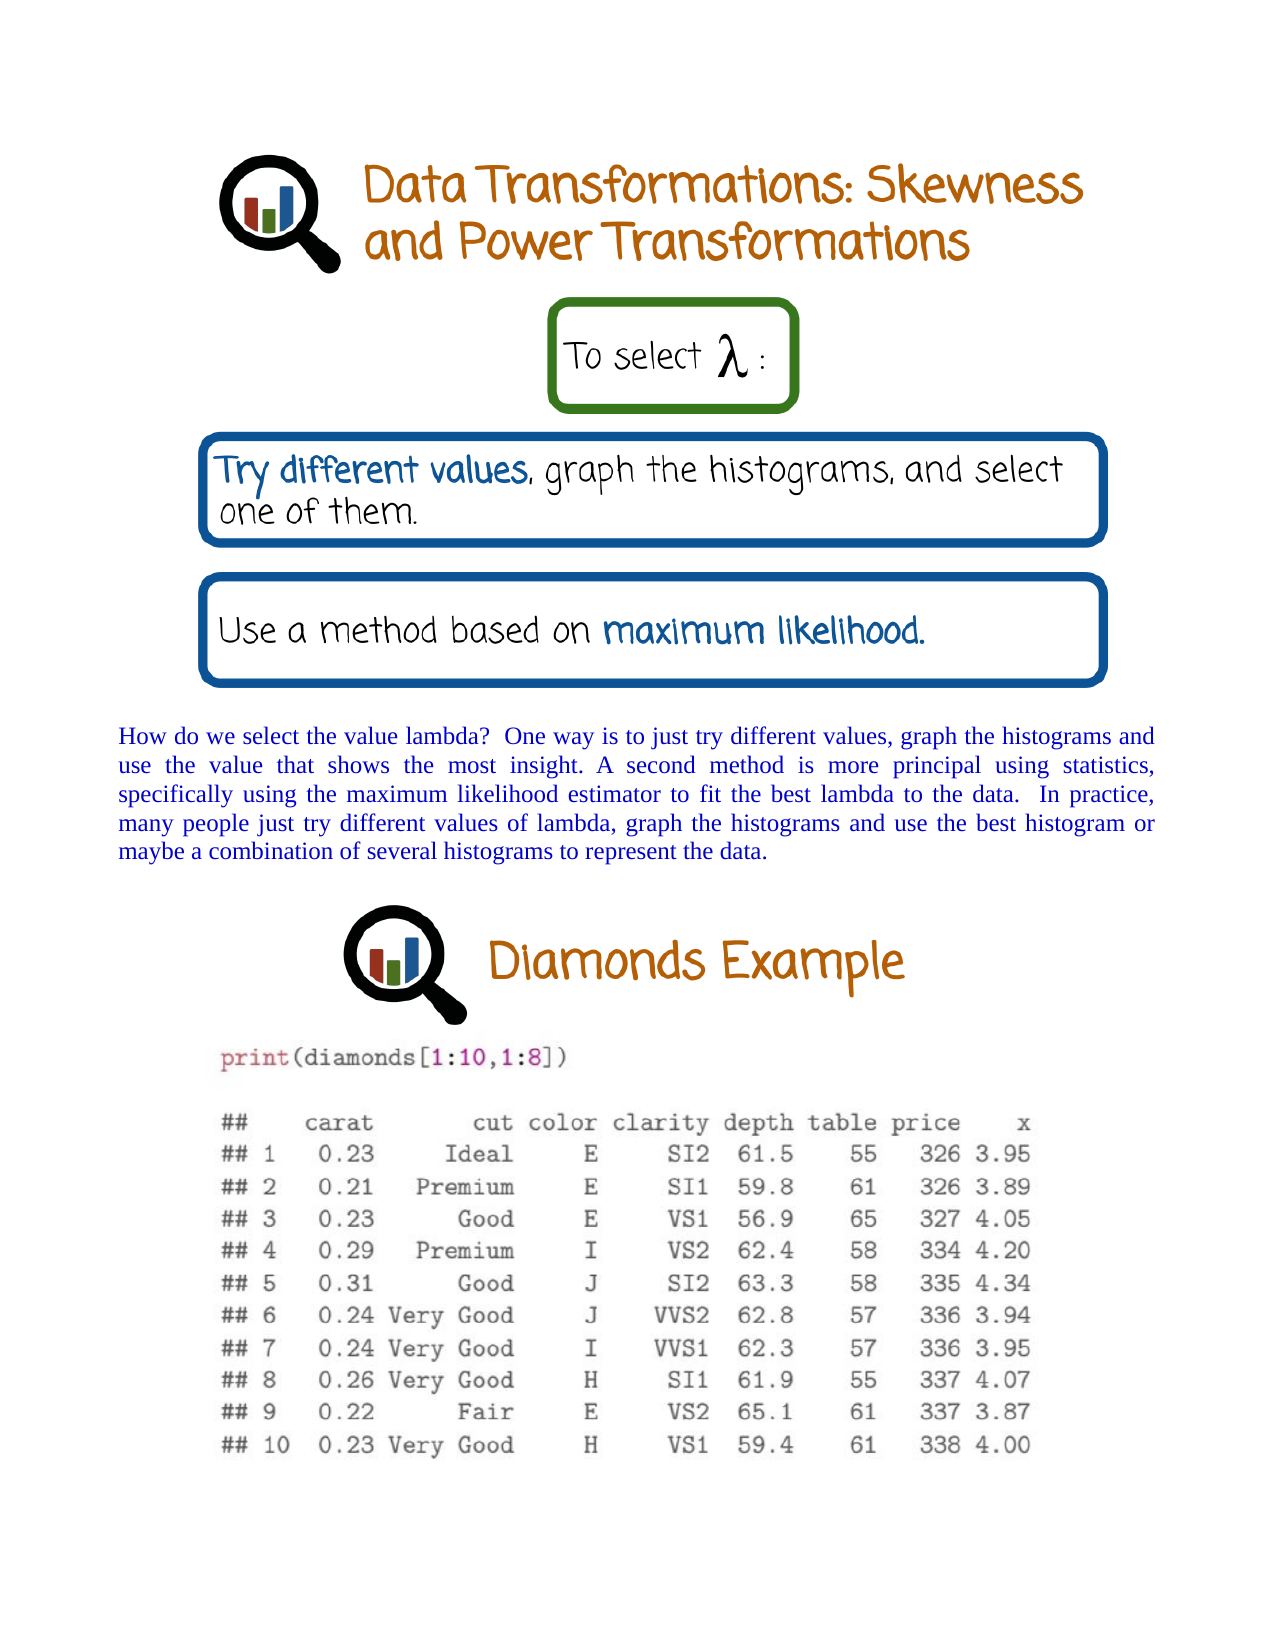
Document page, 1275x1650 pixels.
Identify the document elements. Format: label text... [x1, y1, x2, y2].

text How do we select the value lambda? One way is to just try different values, graph the histograms and use the value that shows the most insight. A second method is more principal using statistics, specifically using the maximum likelihood estimator to fit the best lambda to the data. In practice, many people just try different values of lambda, graph the histograms and use the best histogram or maybe a combination of several histograms to represent the data. [118, 721, 1157, 865]
picture [118, 146, 1157, 693]
picture [118, 893, 1157, 1466]
